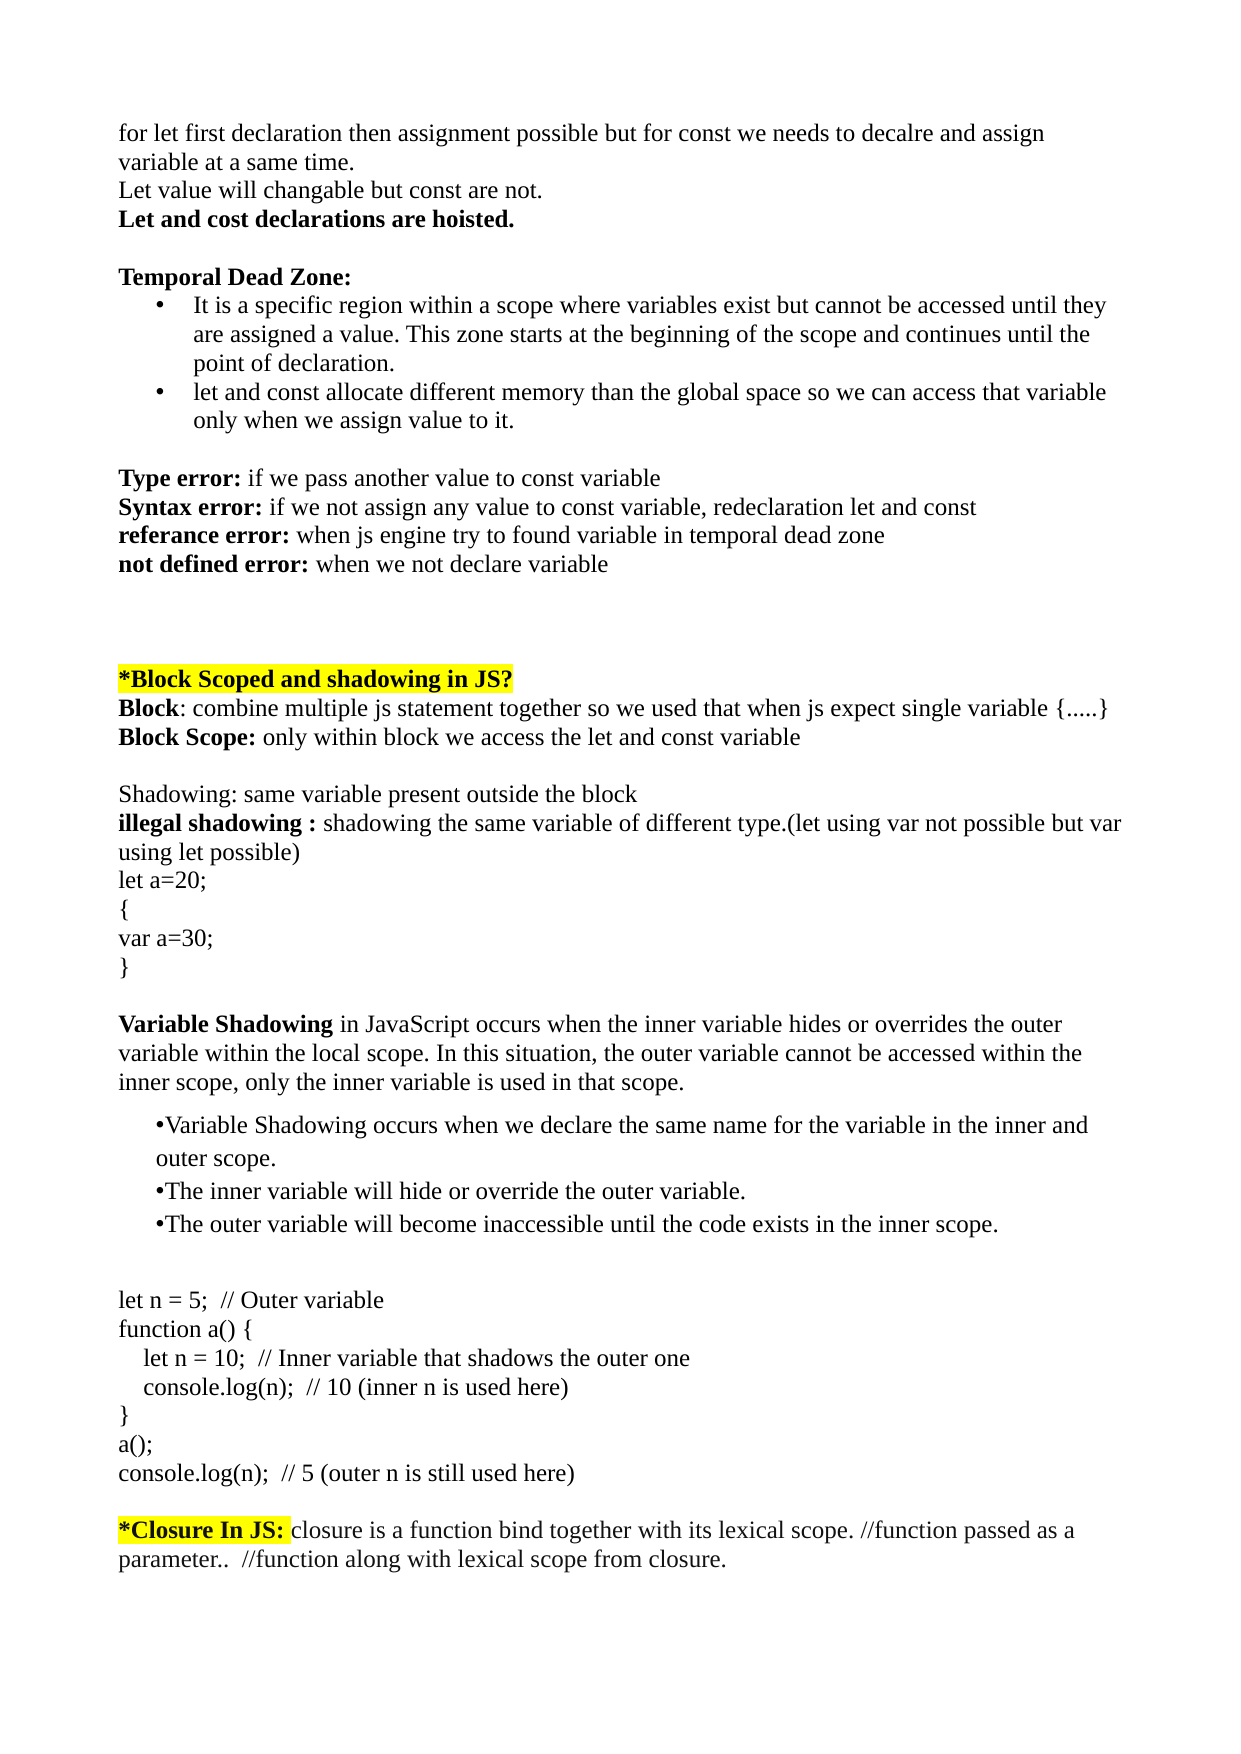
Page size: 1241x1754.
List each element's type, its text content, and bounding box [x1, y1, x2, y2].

text console.log(n); // 10 (inner n is used here) [118, 1372, 1122, 1401]
text } [118, 1401, 1122, 1429]
text Variable Shadowing in JavaScript occurs when the inner variable hides or overrides the outer variable within the local scope. In this situation, the outer variable cannot be accessed within the inner scope, only the inner variable is used in that scope. [118, 1009, 1122, 1096]
text let n = 5; // Outer variable [118, 1286, 1122, 1314]
text } [118, 952, 1122, 981]
text a(); [118, 1429, 1122, 1458]
text referance error: when js engine try to found variable in temporal dead zone [118, 521, 1122, 549]
text function a() { [118, 1314, 1122, 1343]
text Let and cost declarations are hoisted. [118, 204, 1122, 233]
text *Closure In JS: closure is a function bind together with its lexical scope. //function passed as a parameter.. //function along with lexical scope from closure. [118, 1516, 1122, 1573]
list let and const allocate different memory than the global space so we can access that variable only when we assign value to it. [156, 377, 1122, 434]
text console.log(n); // 5 (outer n is still used here) [118, 1458, 1122, 1487]
text Temporal Dead Zone: [118, 262, 1122, 291]
text Block: combine multiple js statement together so we used that when js expect single variable {.....} [118, 693, 1122, 722]
list The outer variable will become inaccessible until the code exists in the inner scope. [156, 1209, 1122, 1238]
text illegal shadowing : shadowing the same variable of different type.(let using var not possible but var using let possible) [118, 808, 1122, 866]
list Variable Shadowing occurs when we declare the same name for the variable in the inner and outer scope. [156, 1110, 1122, 1172]
text not defined error: when we not declare variable [118, 549, 1122, 578]
text { [118, 894, 1122, 923]
text var a=30; [118, 923, 1122, 952]
list It is a specific region within a scope where variables exist but cannot be accessed until they are assigned a value. This zone starts at the beginning of the scope and continues until the point of declaration. [156, 291, 1122, 377]
text *Block Scoped and shadowing in JS? [118, 664, 1122, 693]
text let n = 10; // Inner variable that shadows the outer one [118, 1343, 1122, 1372]
text Block Scope: only within block we access the let and const variable [118, 722, 1122, 751]
text for let first declaration then assignment possible but for const we needs to decalre and assign variable at a same time. [118, 118, 1122, 176]
text Let value will changable but const are not. [118, 176, 1122, 204]
text Shadowing: same variable present outside the block [118, 779, 1122, 808]
text Syntax error: if we not assign any value to const variable, redeclaration let and const [118, 492, 1122, 521]
list The inner variable will hide or override the outer variable. [156, 1176, 1122, 1205]
text Type error: if we pass another value to const variable [118, 463, 1122, 492]
text let a=20; [118, 866, 1122, 894]
